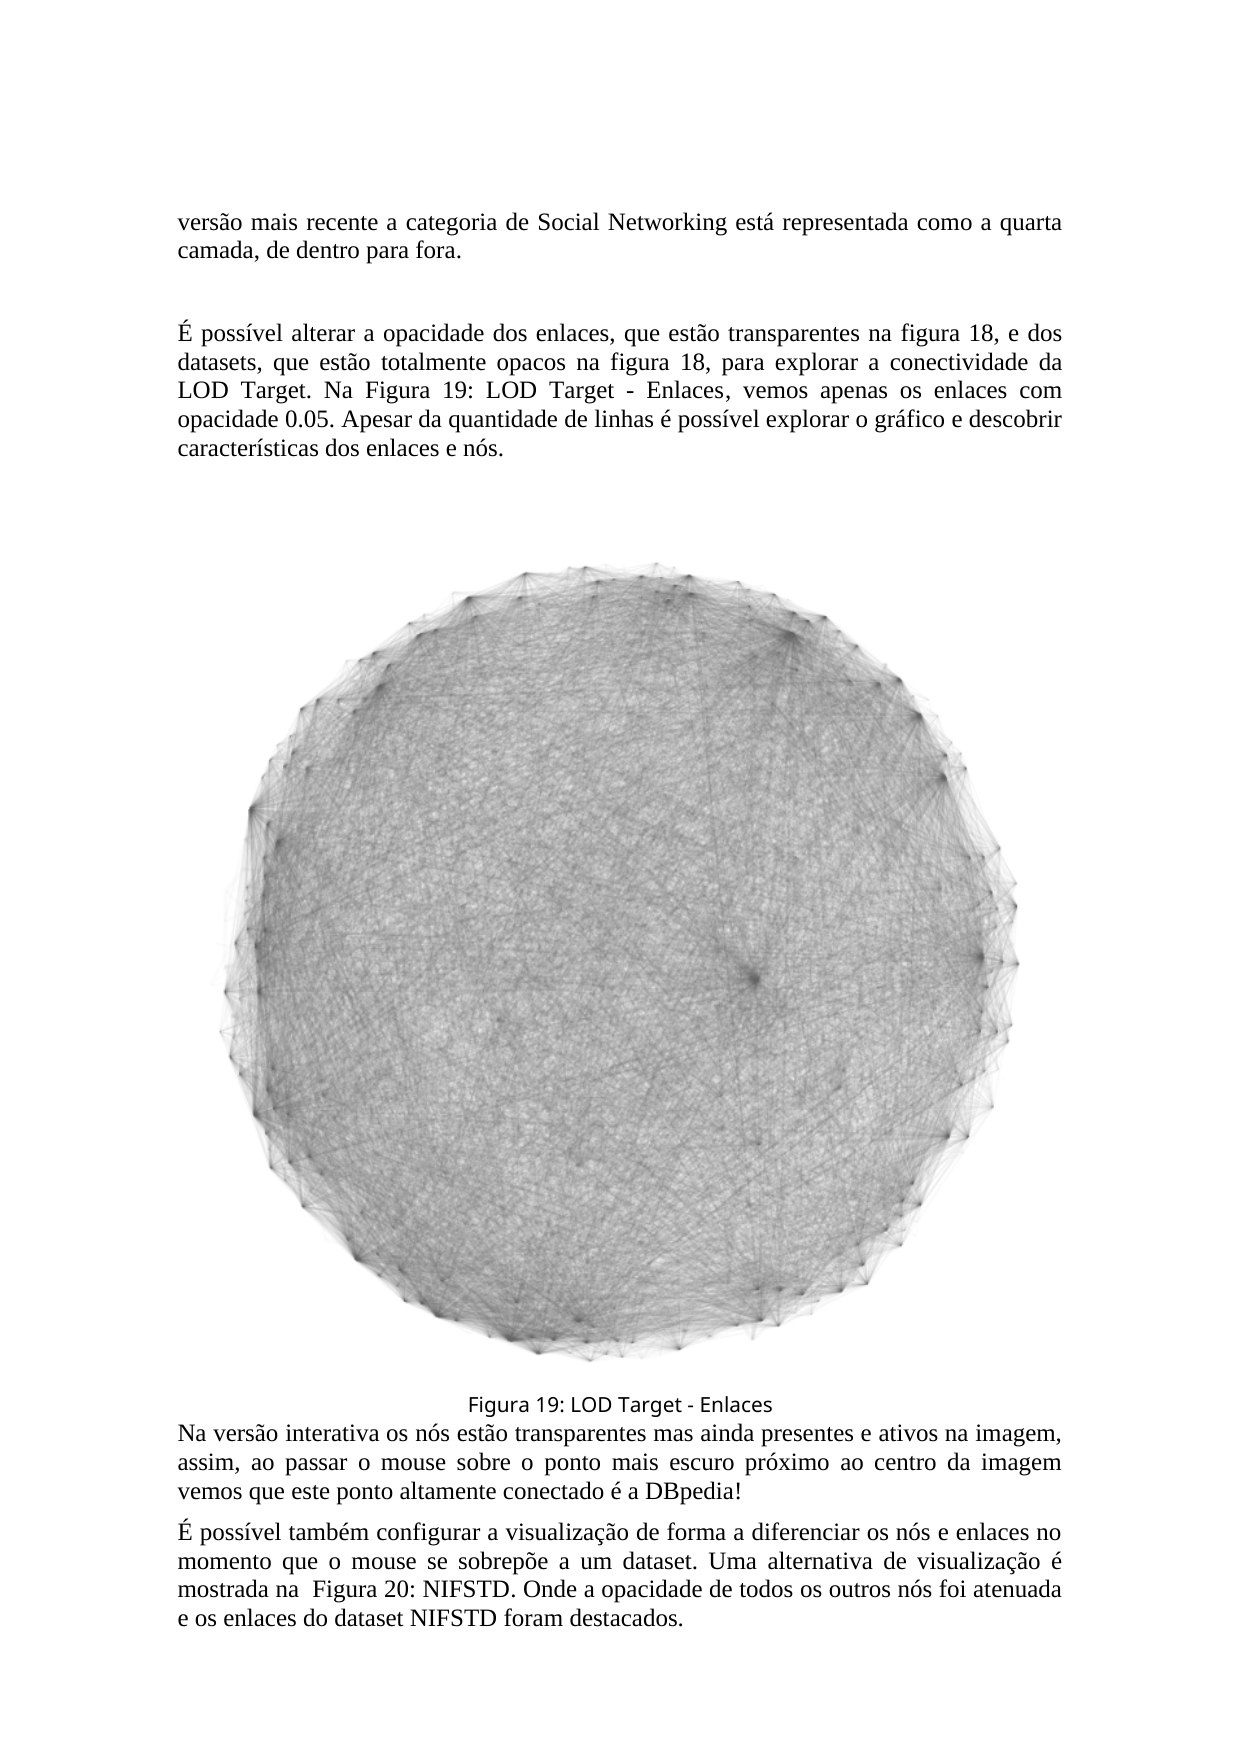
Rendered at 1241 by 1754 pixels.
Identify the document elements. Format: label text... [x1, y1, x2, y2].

text Figura 19: LOD Target - Enlaces [177, 1385, 1063, 1418]
text É possível também configurar a visualização de forma a diferenciar os nós e enlaces no momento que o mouse se sobrepõe a um dataset. Uma alternativa de visualização é mostrada na Figura 20: NIFSTD. Onde a opacidade de todos os outros nós foi atenuada e os enlaces do dataset NIFSTD foram destacados. [177, 1517, 1063, 1632]
text [177, 503, 1063, 515]
picture [177, 515, 1063, 1385]
text versão mais recente a categoria de Social Networking está representada como a quarta camada, de dentro para fora. [177, 207, 1063, 264]
text Na versão interativa os nós estão transparentes mas ainda presentes e ativos na imagem, assim, ao passar o mouse sobre o ponto mais escuro próximo ao centro da imagem vemos que este ponto altamente conectado é a DBpedia! [177, 1418, 1063, 1504]
text É possível alterar a opacidade dos enlaces, que estão transparentes na figura 18, e dos datasets, que estão totalmente opacos na figura 18, para explorar a conectividade da LOD Target. Na Figura 19: LOD Target - Enlaces, vemos apenas os enlaces com opacidade 0.05. Apesar da quantidade de linhas é possível explorar o gráfico e descobrir características dos enlaces e nós. [177, 318, 1063, 462]
